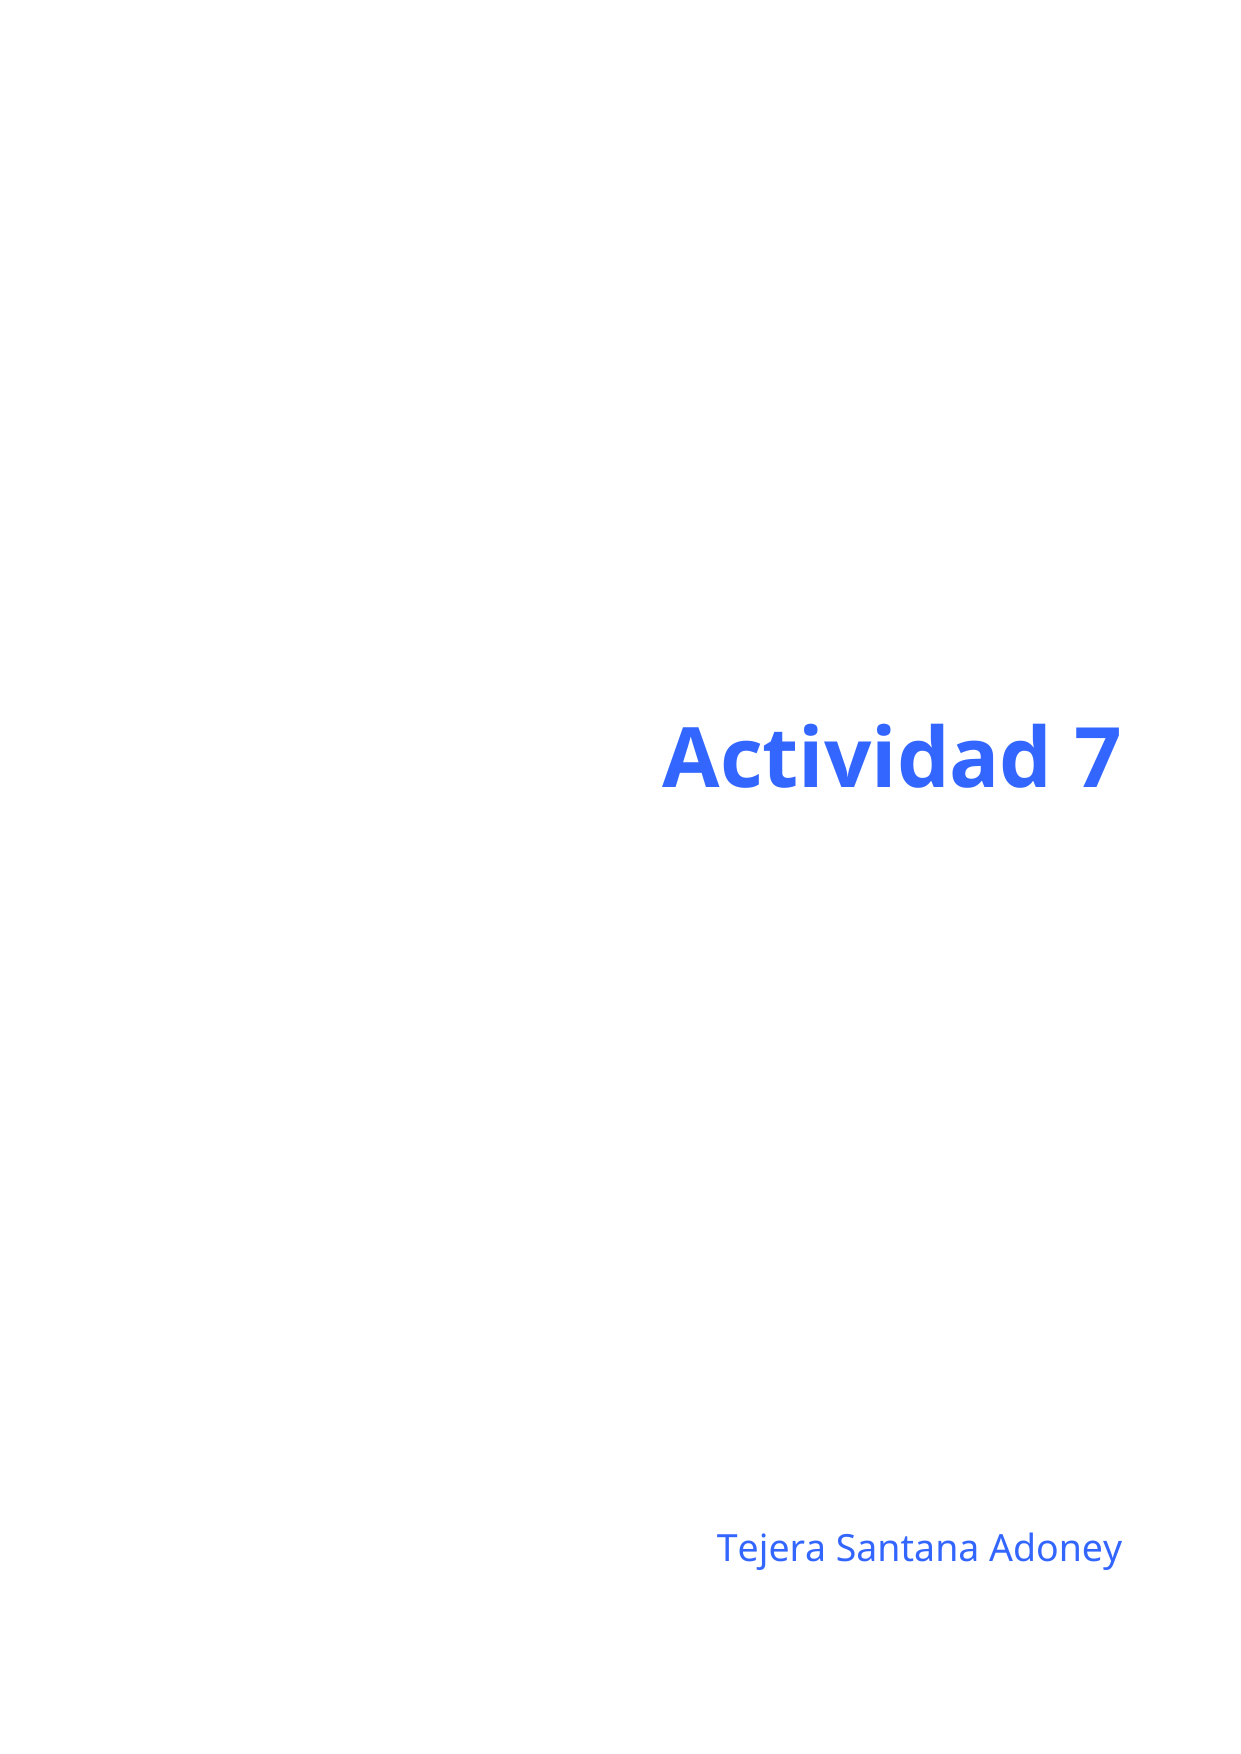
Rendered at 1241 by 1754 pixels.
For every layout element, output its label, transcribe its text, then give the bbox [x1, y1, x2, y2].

text Tejera Santana Adoney [118, 1522, 1122, 1573]
text Actividad 7 [118, 698, 1122, 812]
